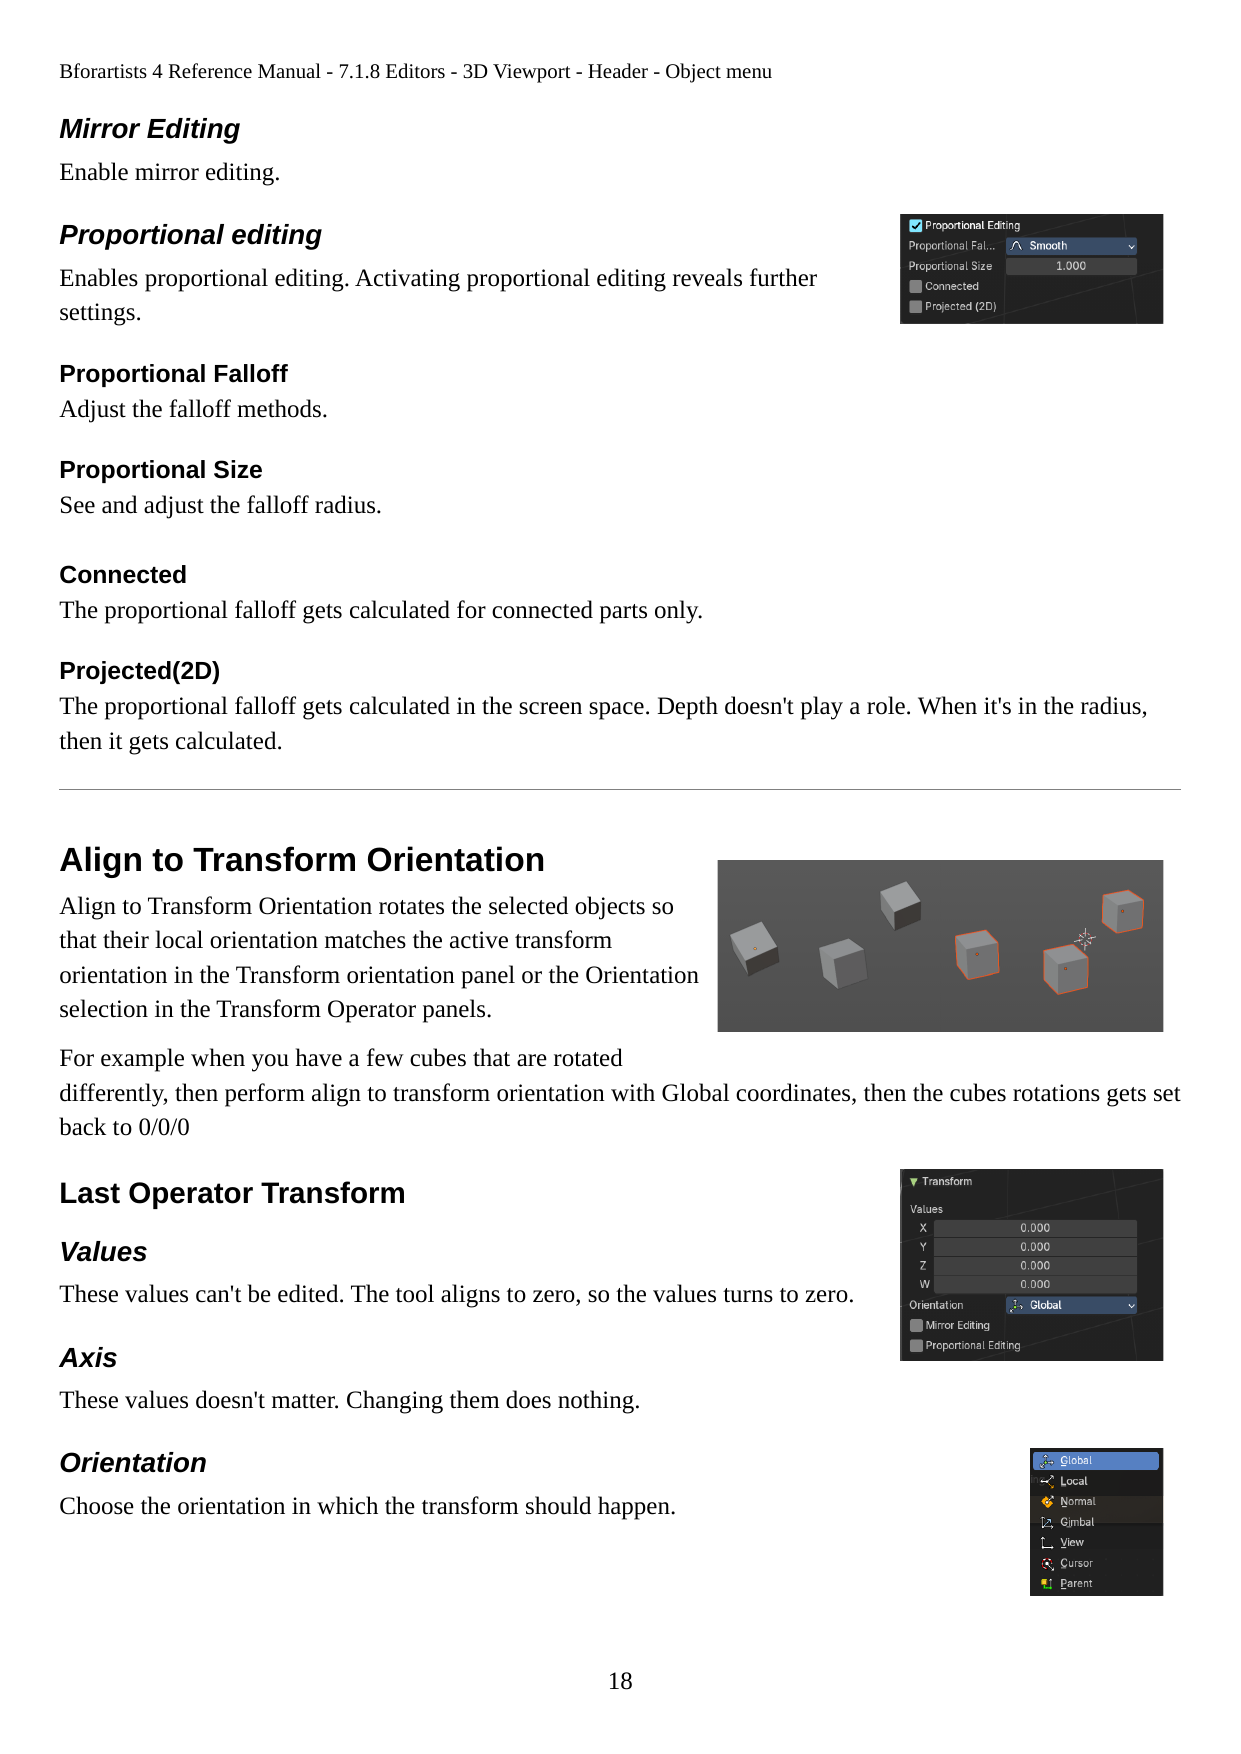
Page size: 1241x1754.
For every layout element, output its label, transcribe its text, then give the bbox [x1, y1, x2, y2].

text Choose the orientation in which the transform should happen. [59, 1491, 1030, 1520]
subtitle Proportional Falloff [59, 359, 1181, 387]
picture [900, 214, 1164, 324]
subtitle Mirror Editing [59, 113, 1181, 144]
text These values doesn't matter. Changing them does nothing. [59, 1385, 1181, 1414]
text The proportional falloff gets calculated for connected parts only. [59, 595, 1181, 624]
subtitle Axis [59, 1341, 1181, 1373]
text See and adjust the falloff radius. [59, 490, 1181, 519]
picture [1030, 1448, 1164, 1596]
subtitle Orientation [59, 1447, 1181, 1479]
subtitle Last Operator Transform [59, 1176, 900, 1210]
text Enable mirror editing. [59, 157, 1181, 186]
subtitle Connected [59, 560, 1181, 589]
subtitle Align to Transform Orientation [59, 840, 1181, 878]
subtitle [1164, 218, 1181, 250]
subtitle [1164, 1235, 1181, 1267]
subtitle [1164, 1176, 1181, 1210]
text Adjust the falloff methods. [59, 394, 1181, 422]
text Align to Transform Orientation rotates the selected objects so that their local orientation matches the active transform orientation in the Transform orientation panel or the Orientation selection in the Transform Operator panels. [59, 891, 717, 1023]
subtitle Projected(2D) [59, 656, 1181, 685]
text For example when you have a few cubes that are rotated differently, then perform align to transform orientation with Global coordinates, then the cubes rotations gets set back to 0/0/0 [59, 1043, 1181, 1141]
text Enables proportional editing. Activating proportional editing reveals further settings. [59, 263, 1181, 326]
subtitle Proportional editing [59, 218, 900, 250]
picture [900, 1169, 1164, 1361]
text These values can't be edited. The tool aligns to zero, so the values turns to zero. [59, 1279, 900, 1308]
subtitle Proportional Size [59, 455, 1181, 484]
picture [717, 860, 1164, 1032]
text The proportional falloff gets calculated in the screen space. Depth doesn't play a role. When it's in the radius, then it gets calculated. [59, 691, 1181, 754]
subtitle Values [59, 1235, 900, 1267]
